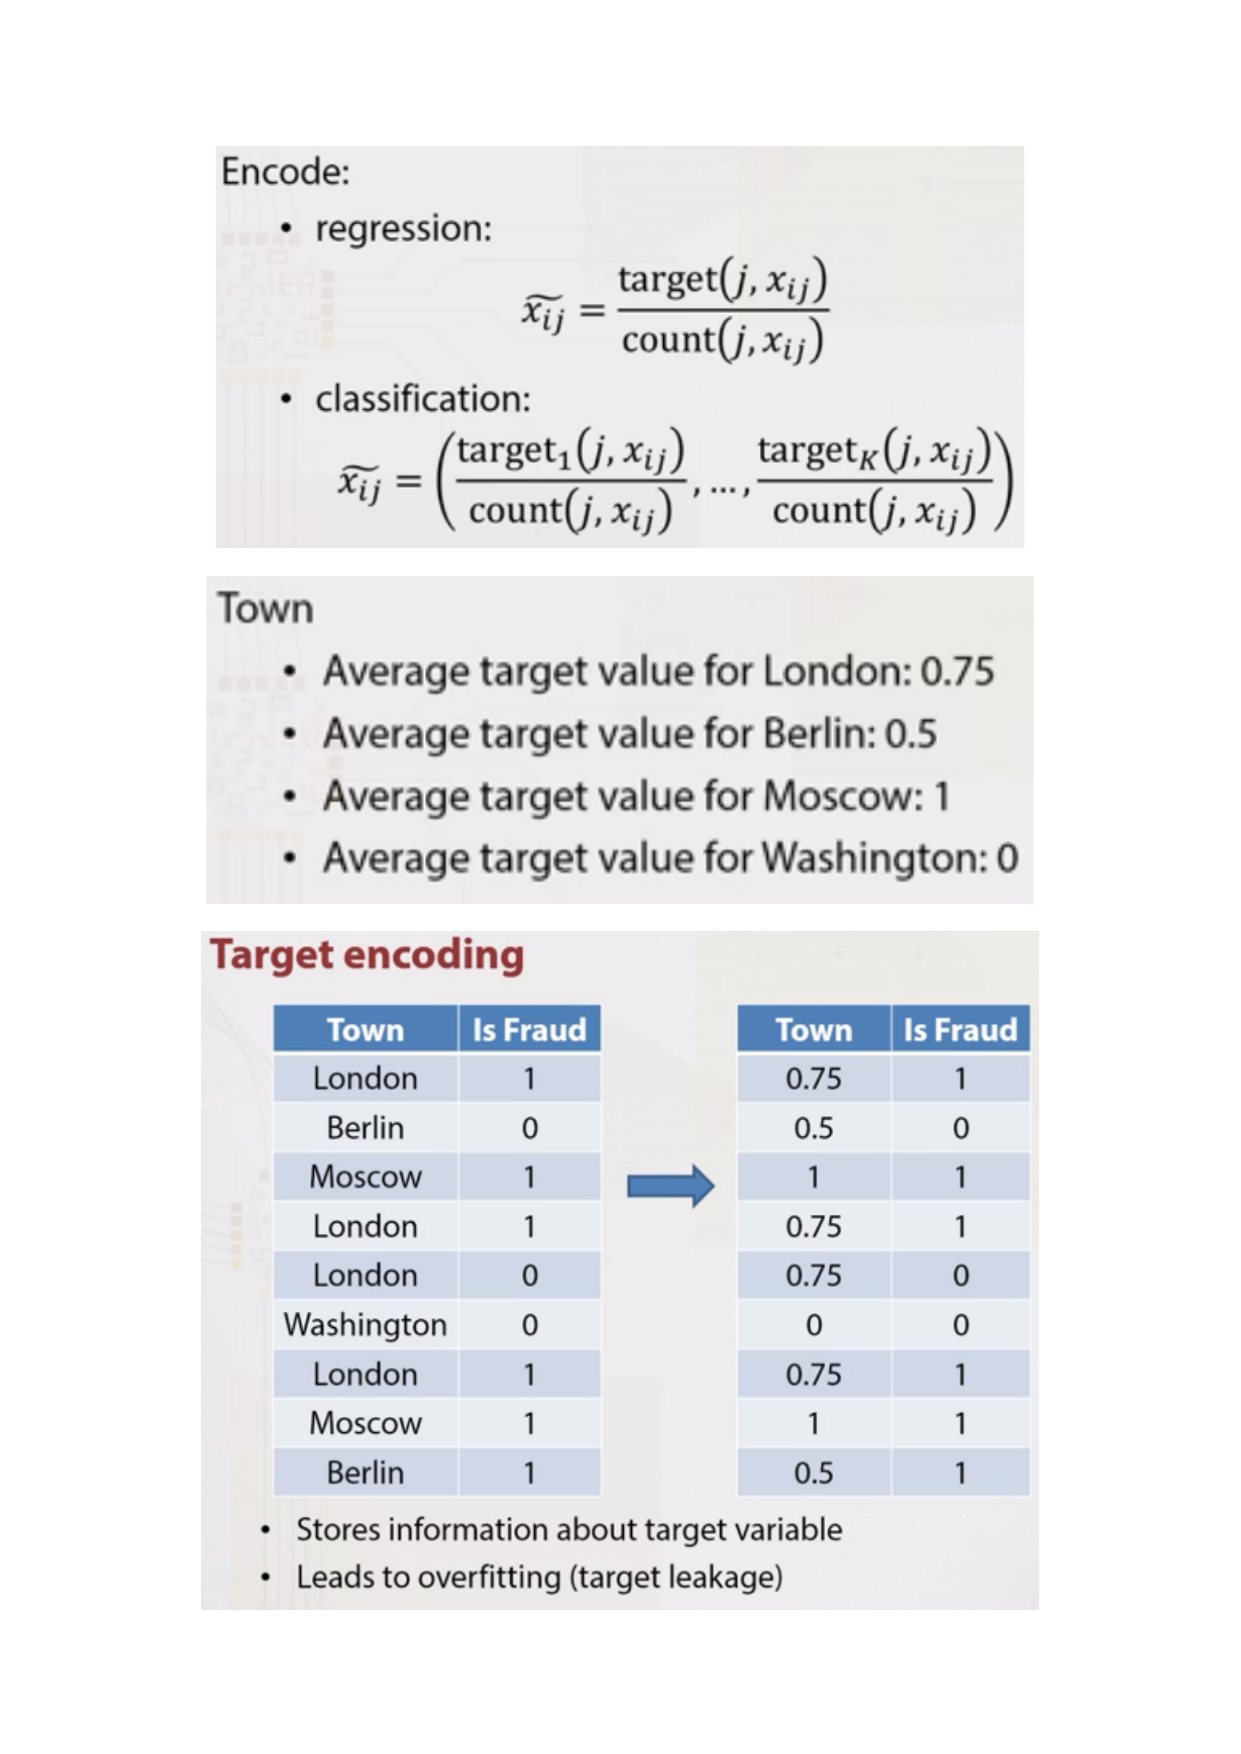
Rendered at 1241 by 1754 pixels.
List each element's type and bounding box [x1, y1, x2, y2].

picture [201, 931, 1040, 1610]
picture [206, 576, 1034, 904]
picture [215, 146, 1025, 548]
